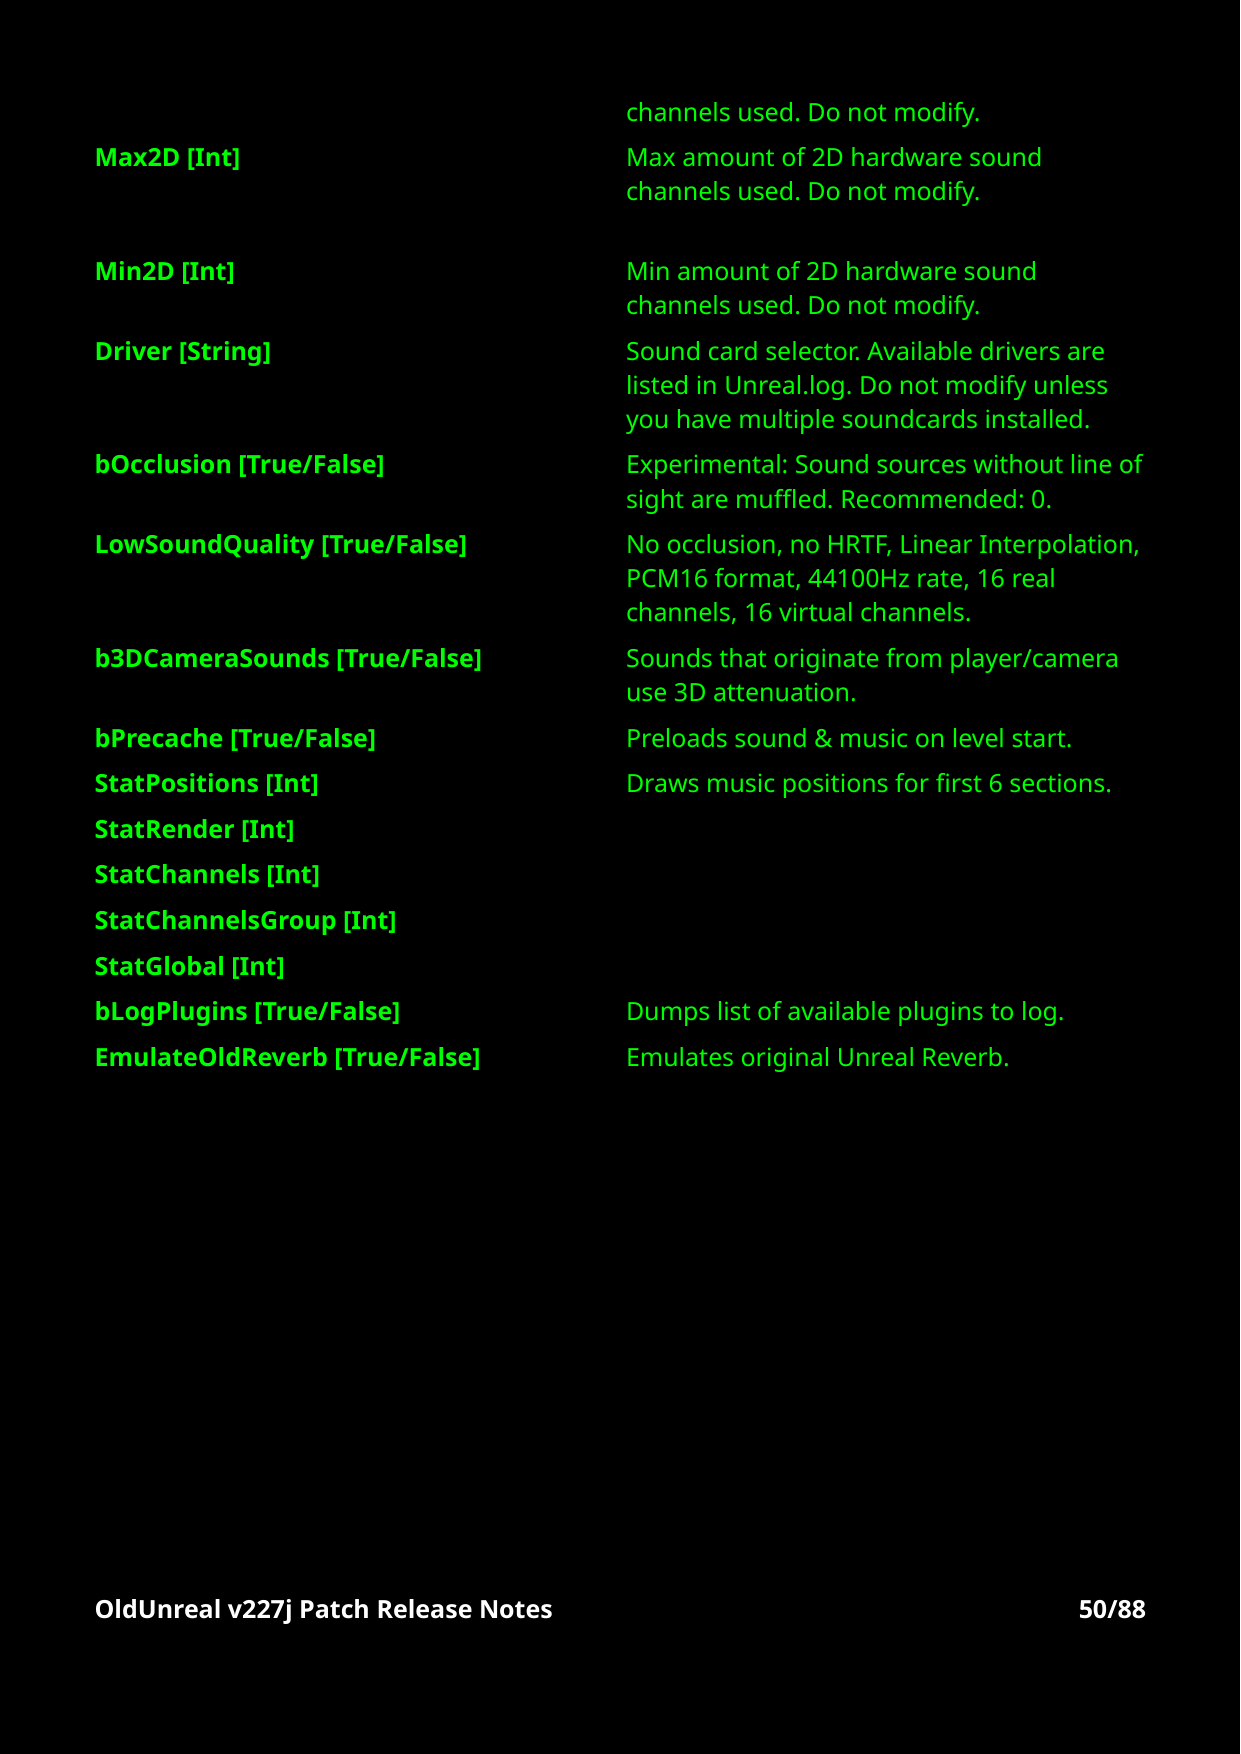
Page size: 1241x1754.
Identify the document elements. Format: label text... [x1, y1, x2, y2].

table_cell LowSoundQuality [True/False] [89, 522, 620, 635]
table_cell Driver [String] [89, 329, 620, 441]
table_cell Max amount of 2D hardware sound channels used. Do not modify. [621, 135, 1152, 248]
table_cell bOcclusion [True/False] [89, 442, 620, 521]
table_cell bPrecache [True/False] [89, 716, 620, 760]
table_cell StatGlobal [Int] [89, 944, 620, 988]
table_cell Draws music positions for first 6 sections. [621, 761, 1152, 806]
table_cell No occlusion, no HRTF, Linear Interpolation, PCM16 format, 44100Hz rate, 16 real channels, 16 virtual channels. [621, 522, 1152, 635]
table_cell [621, 944, 1152, 988]
table_cell [621, 898, 1152, 943]
table_cell [89, 90, 620, 134]
table_cell b3DCameraSounds [True/False] [89, 636, 620, 714]
table_cell Emulates original Unreal Reverb. [621, 1035, 1152, 1079]
table_cell Dumps list of available plugins to log. [621, 989, 1152, 1034]
table_cell Min2D [Int] [89, 249, 620, 328]
table_cell StatPositions [Int] [89, 761, 620, 806]
table_cell StatChannelsGroup [Int] [89, 898, 620, 943]
table_cell Min amount of 2D hardware sound channels used. Do not modify. [621, 249, 1152, 328]
table_cell Experimental: Sound sources without line of sight are muffled. Recommended: 0. [621, 442, 1152, 521]
table_cell bLogPlugins [True/False] [89, 989, 620, 1034]
table_cell [621, 852, 1152, 897]
table_cell Max2D [Int] [89, 135, 620, 248]
table_cell Sound card selector. Available drivers are listed in Unreal.log. Do not modify unless you have multiple soundcards installed. [621, 329, 1152, 441]
table_cell StatRender [Int] [89, 807, 620, 851]
table_cell Sounds that originate from player/camera use 3D attenuation. [621, 636, 1152, 714]
table_cell [621, 807, 1152, 851]
table_cell EmulateOldReverb [True/False] [89, 1035, 620, 1079]
table_cell Preloads sound & music on level start. [621, 716, 1152, 760]
table_cell channels used. Do not modify. [621, 90, 1152, 134]
table_cell StatChannels [Int] [89, 852, 620, 897]
